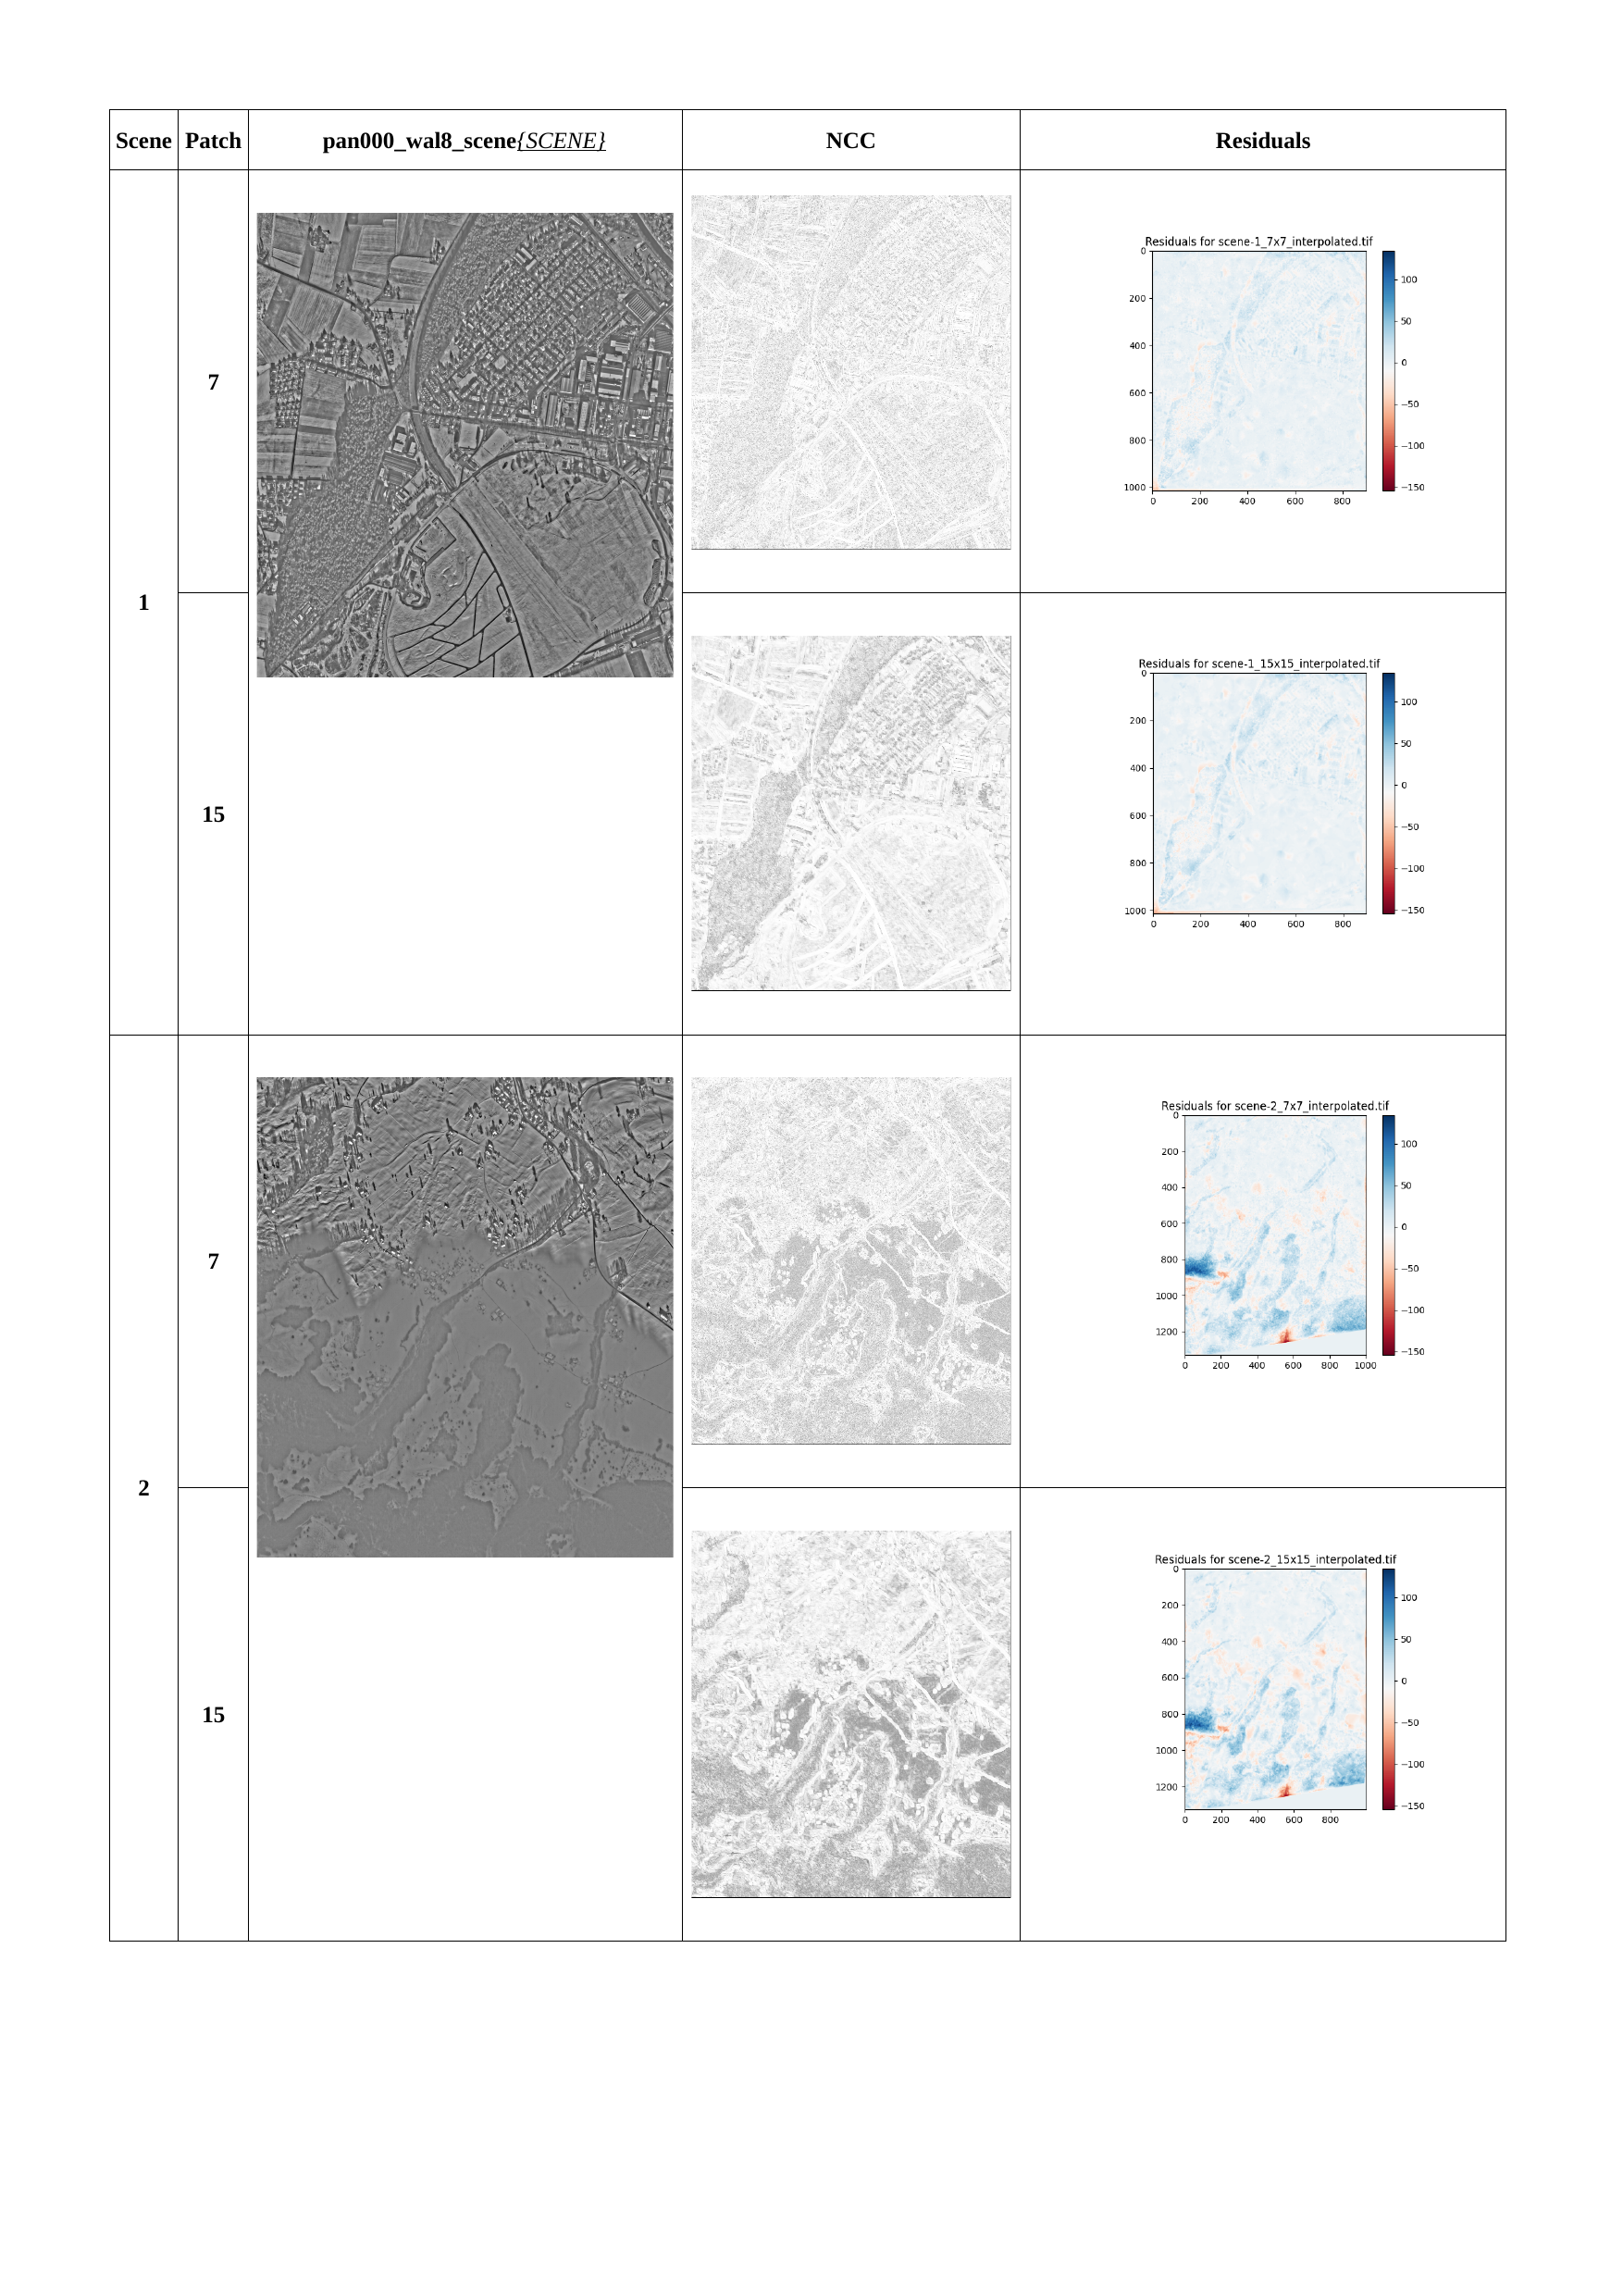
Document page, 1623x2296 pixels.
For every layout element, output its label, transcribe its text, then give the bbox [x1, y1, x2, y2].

table_cell [1021, 593, 1505, 1034]
table_cell [249, 170, 682, 1034]
table_cell [683, 1036, 1020, 1487]
table_cell 1 [110, 170, 178, 1034]
table_cell [683, 1488, 1020, 1941]
table_header Residuals [1021, 110, 1505, 169]
picture [256, 1077, 674, 1558]
table_cell [1021, 1488, 1505, 1941]
picture [691, 1531, 1011, 1898]
table_cell [249, 1036, 682, 1941]
picture [1055, 213, 1471, 525]
table_cell [683, 593, 1020, 1034]
table_header pan000_wal8_scene{SCENE} [249, 110, 682, 169]
picture [691, 1077, 1011, 1445]
table_cell 15 [179, 1488, 248, 1941]
table_cell 15 [179, 593, 248, 1034]
table_cell [683, 170, 1020, 592]
table_cell [1021, 170, 1505, 592]
picture [1055, 1077, 1471, 1389]
table_cell [1021, 1036, 1505, 1487]
table_header Patch [179, 110, 248, 169]
table_cell 2 [110, 1036, 178, 1941]
picture [1055, 636, 1471, 948]
picture [691, 636, 1011, 991]
table_cell 7 [179, 1036, 248, 1487]
picture [256, 213, 674, 677]
table_cell 7 [179, 170, 248, 592]
table_header Scene [110, 110, 178, 169]
table_header NCC [683, 110, 1020, 169]
picture [691, 195, 1011, 550]
picture [1055, 1531, 1471, 1843]
